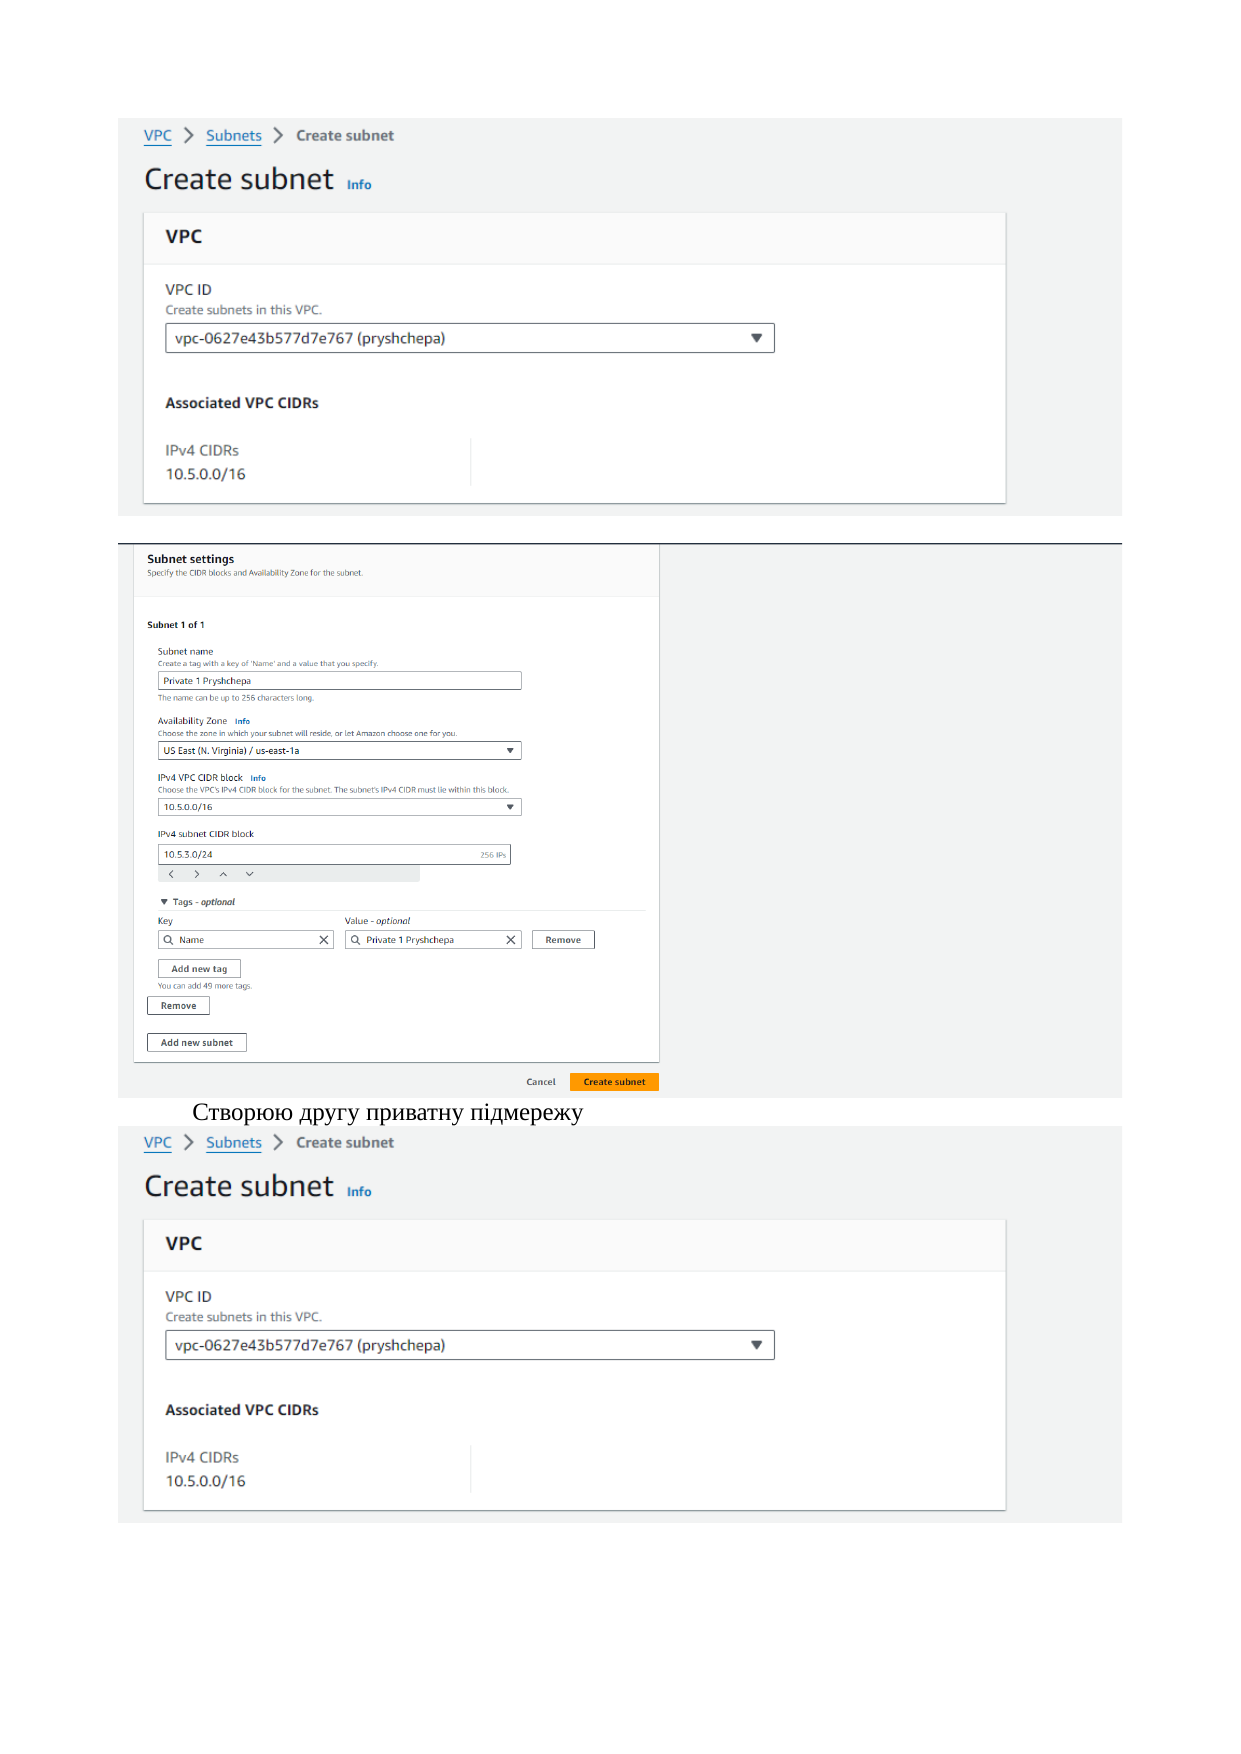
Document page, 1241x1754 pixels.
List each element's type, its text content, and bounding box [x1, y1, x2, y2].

text Створюю другу приватну підмережу [118, 1098, 1122, 1126]
picture [118, 118, 1123, 516]
picture [118, 1126, 1123, 1523]
picture [118, 543, 1123, 1098]
